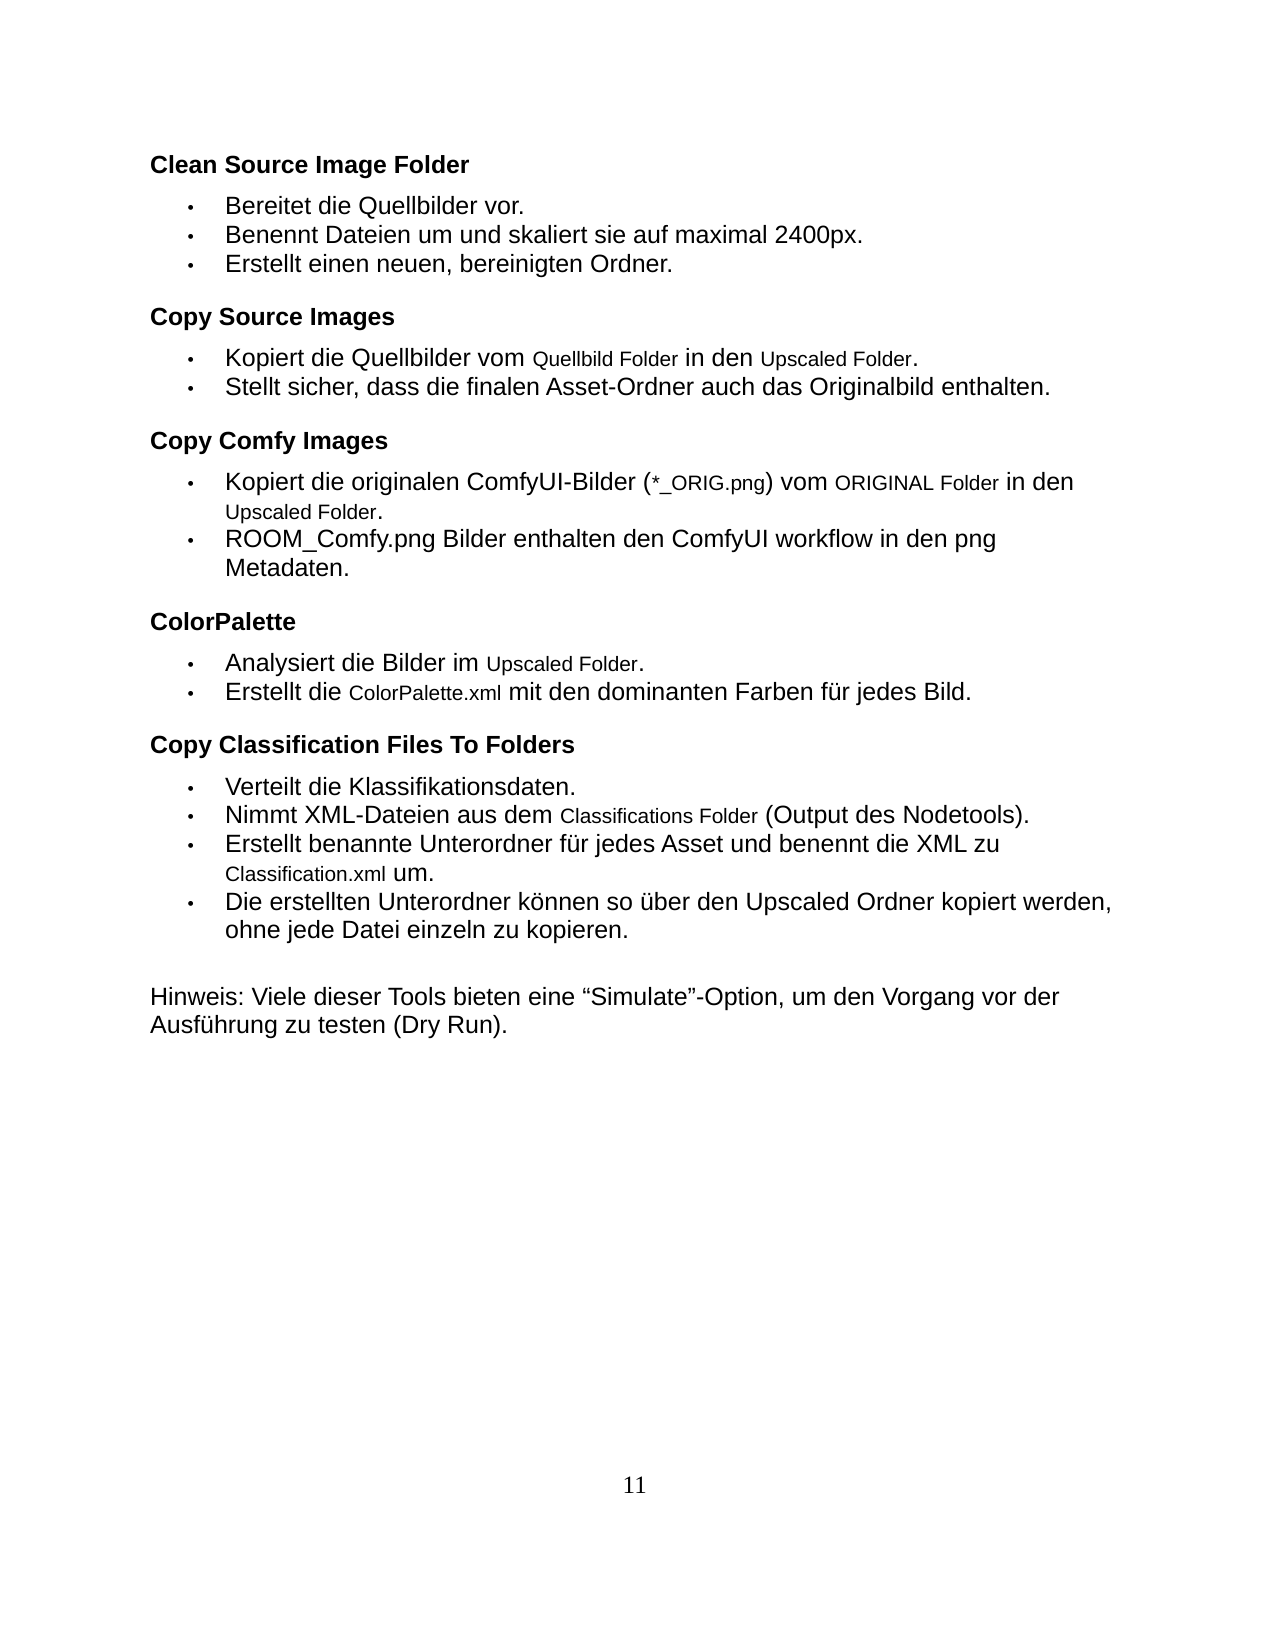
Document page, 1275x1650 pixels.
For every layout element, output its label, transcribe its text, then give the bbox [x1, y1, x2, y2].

list Verteilt die Klassifikationsdaten. [187, 771, 1125, 800]
list Stellt sicher, dass die finalen Asset-Ordner auch das Originalbild enthalten. [187, 372, 1125, 401]
list Nimmt XML-Dateien aus dem Classifications Folder (Output des Nodetools). [187, 800, 1125, 829]
list Analysiert die Bilder im Upscaled Folder. [187, 648, 1125, 677]
list Kopiert die originalen ComfyUI-Bilder (*_ORIG.png) vom ORIGINAL Folder in den Upscaled Folder. [187, 467, 1125, 524]
list Bereitet die Quellbilder vor. [187, 191, 1125, 220]
text Hinweis: Viele dieser Tools bieten eine “Simulate”-Option, um den Vorgang vor der Ausführung zu testen (Dry Run). [150, 982, 1125, 1039]
list Benennt Dateien um und skaliert sie auf maximal 2400px. [187, 220, 1125, 248]
list Kopiert die Quellbilder vom Quellbild Folder in den Upscaled Folder. [187, 343, 1125, 372]
list Die erstellten Unterordner können so über den Upscaled Ordner kopiert werden, ohne jede Datei einzeln zu kopieren. [187, 886, 1125, 944]
list ROOM_Comfy.png Bilder enthalten den ComfyUI workflow in den png Metadaten. [187, 524, 1125, 582]
list Erstellt einen neuen, bereinigten Ordner. [187, 248, 1125, 277]
subtitle Copy Source Images [150, 302, 1125, 331]
subtitle Copy Classification Files To Folders [150, 730, 1125, 759]
subtitle Clean Source Image Folder [150, 150, 1125, 178]
subtitle ColorPalette [150, 607, 1125, 635]
list Erstellt die ColorPalette.xml mit den dominanten Farben für jedes Bild. [187, 677, 1125, 705]
list Erstellt benannte Unterordner für jedes Asset und benennt die XML zu Classification.xml um. [187, 829, 1125, 886]
subtitle Copy Comfy Images [150, 426, 1125, 454]
